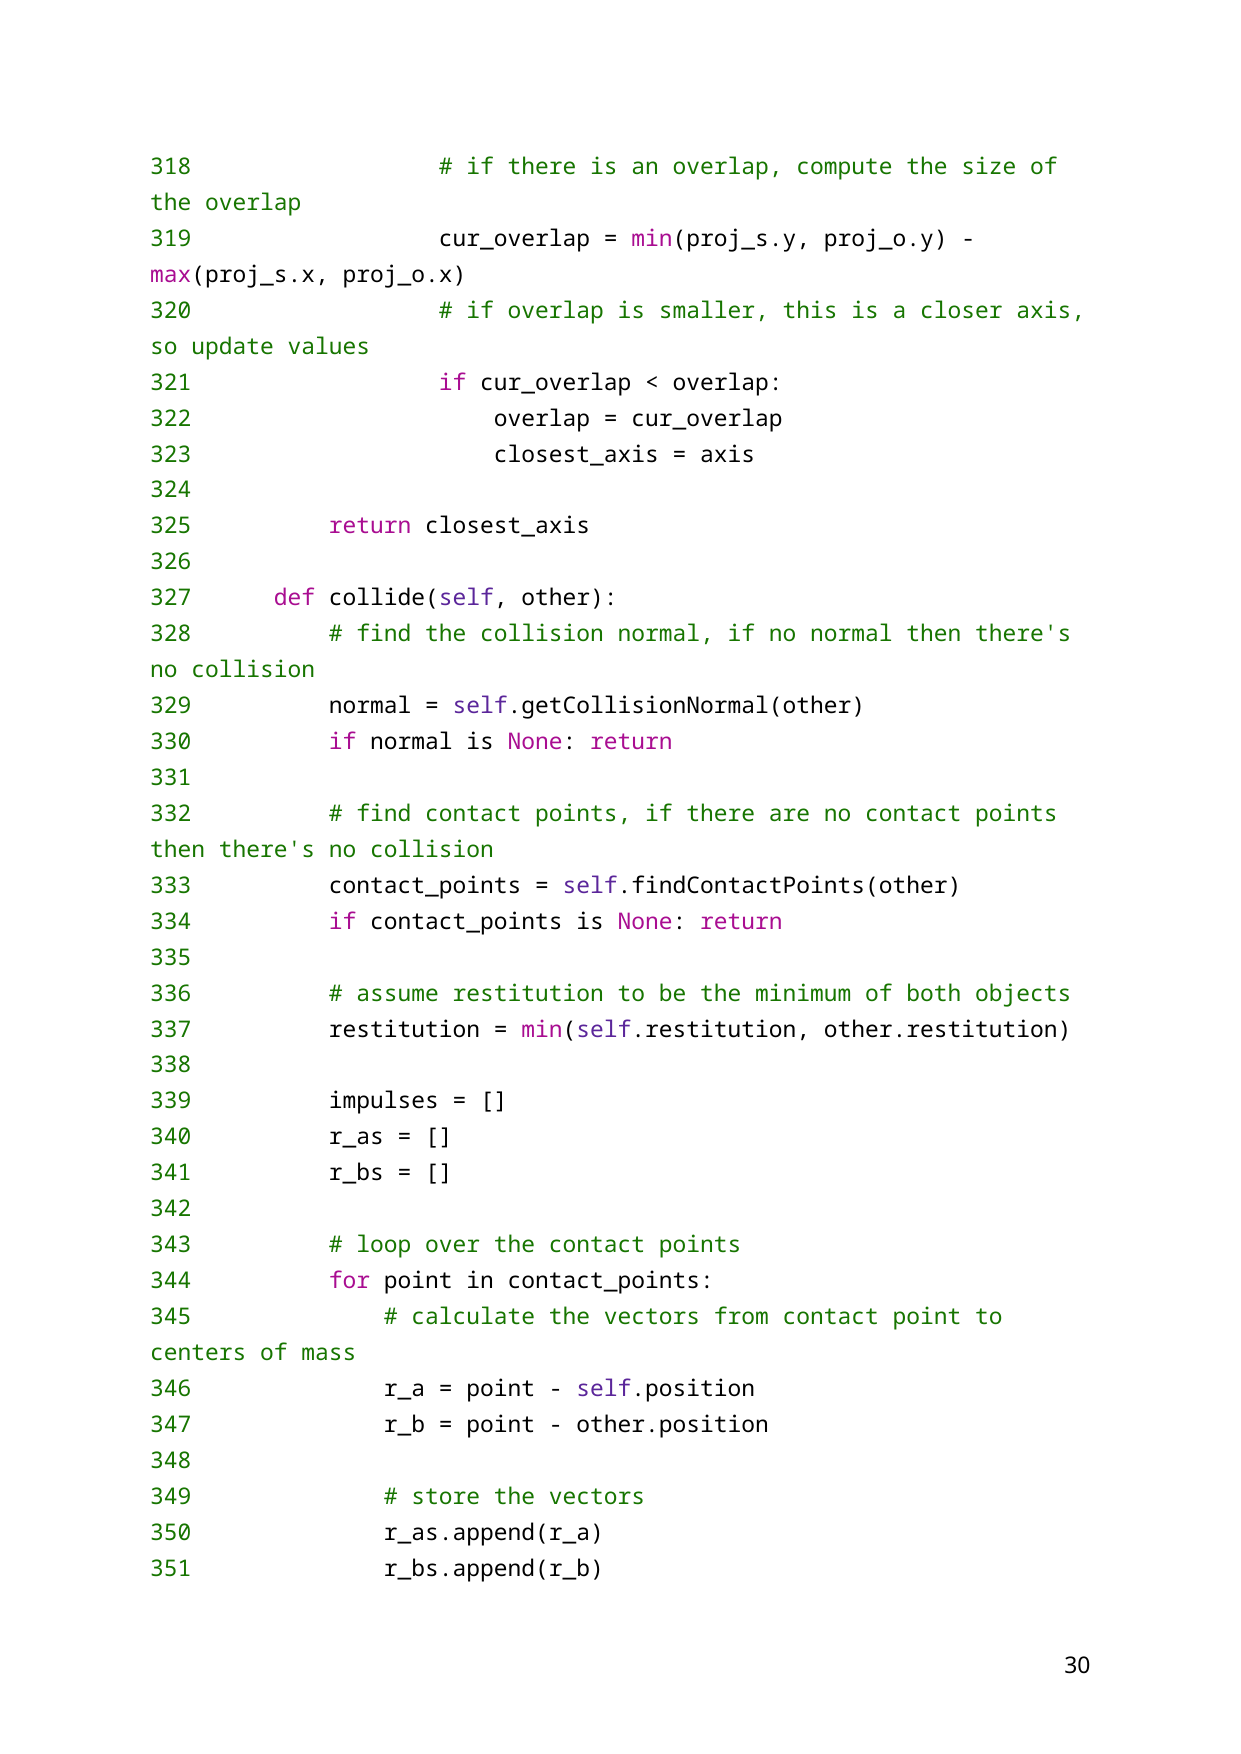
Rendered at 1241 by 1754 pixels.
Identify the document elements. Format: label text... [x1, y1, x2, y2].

text 337 restitution = min(self.restitution, other.restitution) [150, 1012, 1090, 1044]
text 322 overlap = cur_overlap [150, 402, 1090, 433]
text 338 [150, 1048, 1090, 1080]
text 341 r_bs = [] [150, 1156, 1090, 1187]
text 321 if cur_overlap < overlap: [150, 366, 1090, 397]
text 318 # if there is an overlap, compute the size of the overlap [150, 150, 1090, 217]
text 333 contact_points = self.findContactPoints(other) [150, 869, 1090, 900]
text 349 # store the vectors [150, 1480, 1090, 1511]
text 325 return closest_axis [150, 509, 1090, 541]
text 334 if contact_points is None: return [150, 905, 1090, 936]
text 336 # assume restitution to be the minimum of both objects [150, 977, 1090, 1008]
text 327 def collide(self, other): [150, 581, 1090, 612]
text 346 r_a = point - self.position [150, 1372, 1090, 1403]
text 348 [150, 1444, 1090, 1475]
text 331 [150, 761, 1090, 792]
text 329 normal = self.getCollisionNormal(other) [150, 689, 1090, 720]
text 320 # if overlap is smaller, this is a closer axis, so update values [150, 294, 1090, 361]
text 330 if normal is None: return [150, 725, 1090, 756]
text 332 # find contact points, if there are no contact points then there's no collision [150, 797, 1090, 864]
text 328 # find the collision normal, if no normal then there's no collision [150, 617, 1090, 684]
text 343 # loop over the contact points [150, 1228, 1090, 1259]
text 319 cur_overlap = min(proj_s.y, proj_o.y) - max(proj_s.x, proj_o.x) [150, 222, 1090, 289]
text 344 for point in contact_points: [150, 1264, 1090, 1295]
text 339 impulses = [] [150, 1084, 1090, 1116]
text 323 closest_axis = axis [150, 437, 1090, 469]
text 340 r_as = [] [150, 1120, 1090, 1152]
text 342 [150, 1192, 1090, 1223]
text 324 [150, 473, 1090, 505]
text 326 [150, 545, 1090, 577]
text 335 [150, 941, 1090, 972]
text 350 r_as.append(r_a) [150, 1516, 1090, 1547]
text 347 r_b = point - other.position [150, 1408, 1090, 1439]
text 345 # calculate the vectors from contact point to centers of mass [150, 1300, 1090, 1367]
text 351 r_bs.append(r_b) [150, 1552, 1090, 1583]
